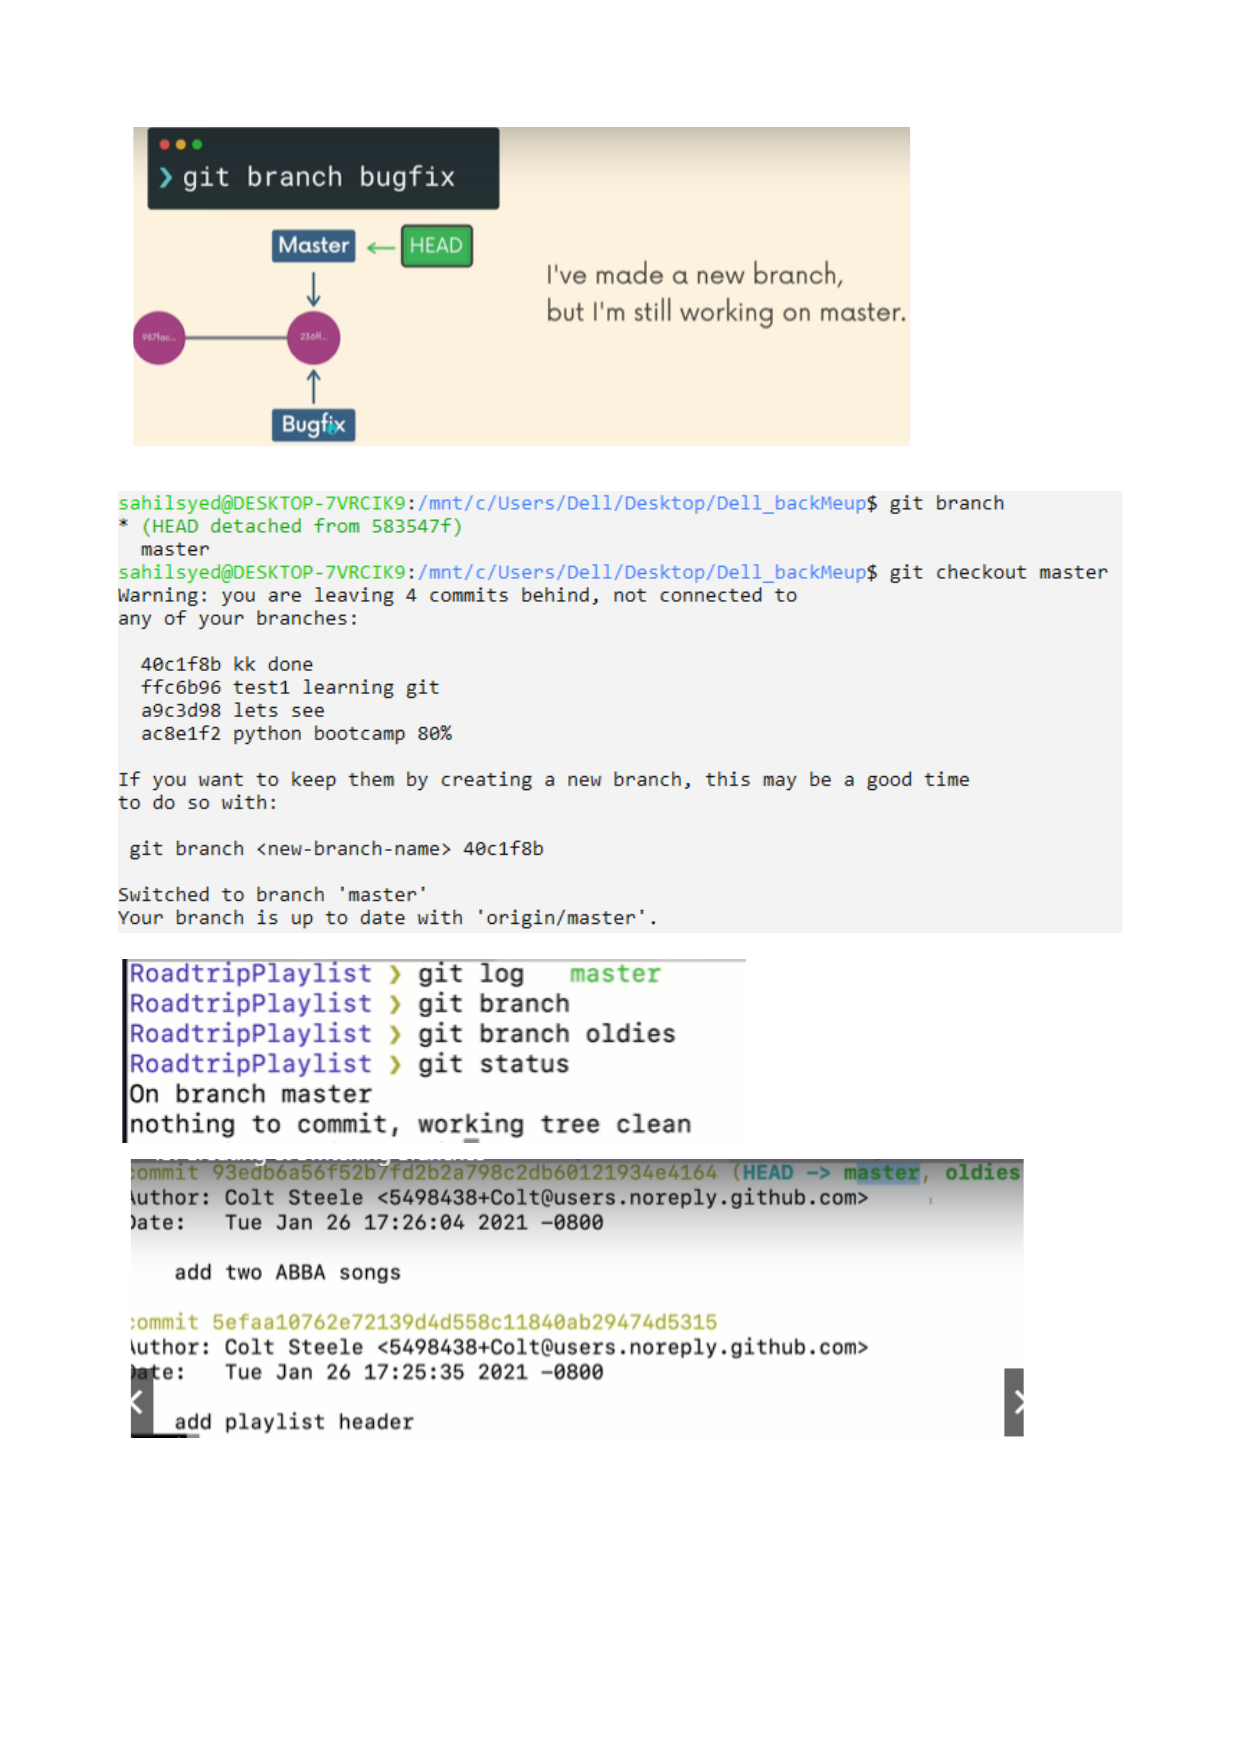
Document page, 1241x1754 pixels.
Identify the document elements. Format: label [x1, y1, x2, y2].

picture [122, 959, 746, 1143]
picture [118, 491, 1123, 933]
picture [130, 1159, 1024, 1438]
picture [133, 127, 911, 446]
